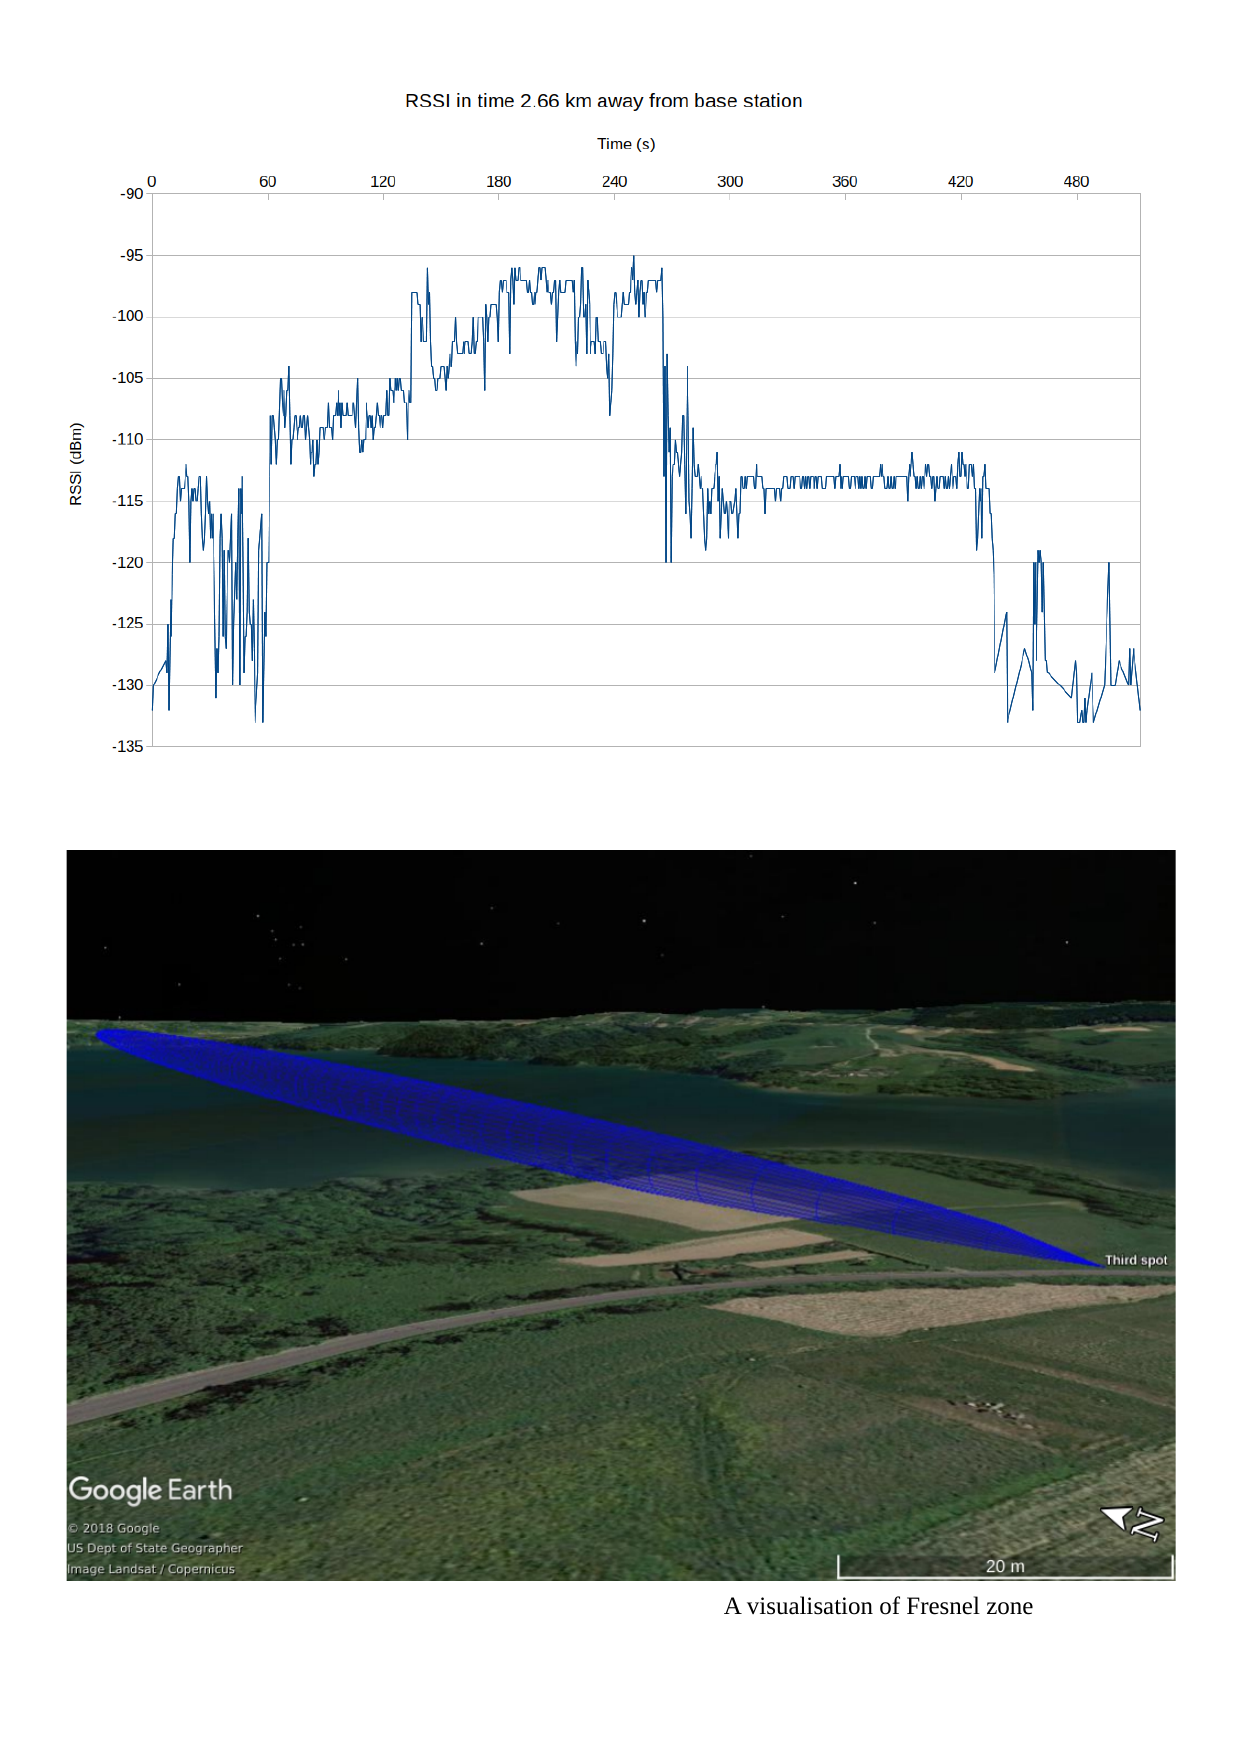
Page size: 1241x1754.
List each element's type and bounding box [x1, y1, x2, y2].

picture [66, 850, 1176, 1581]
picture [46, 65, 1162, 769]
